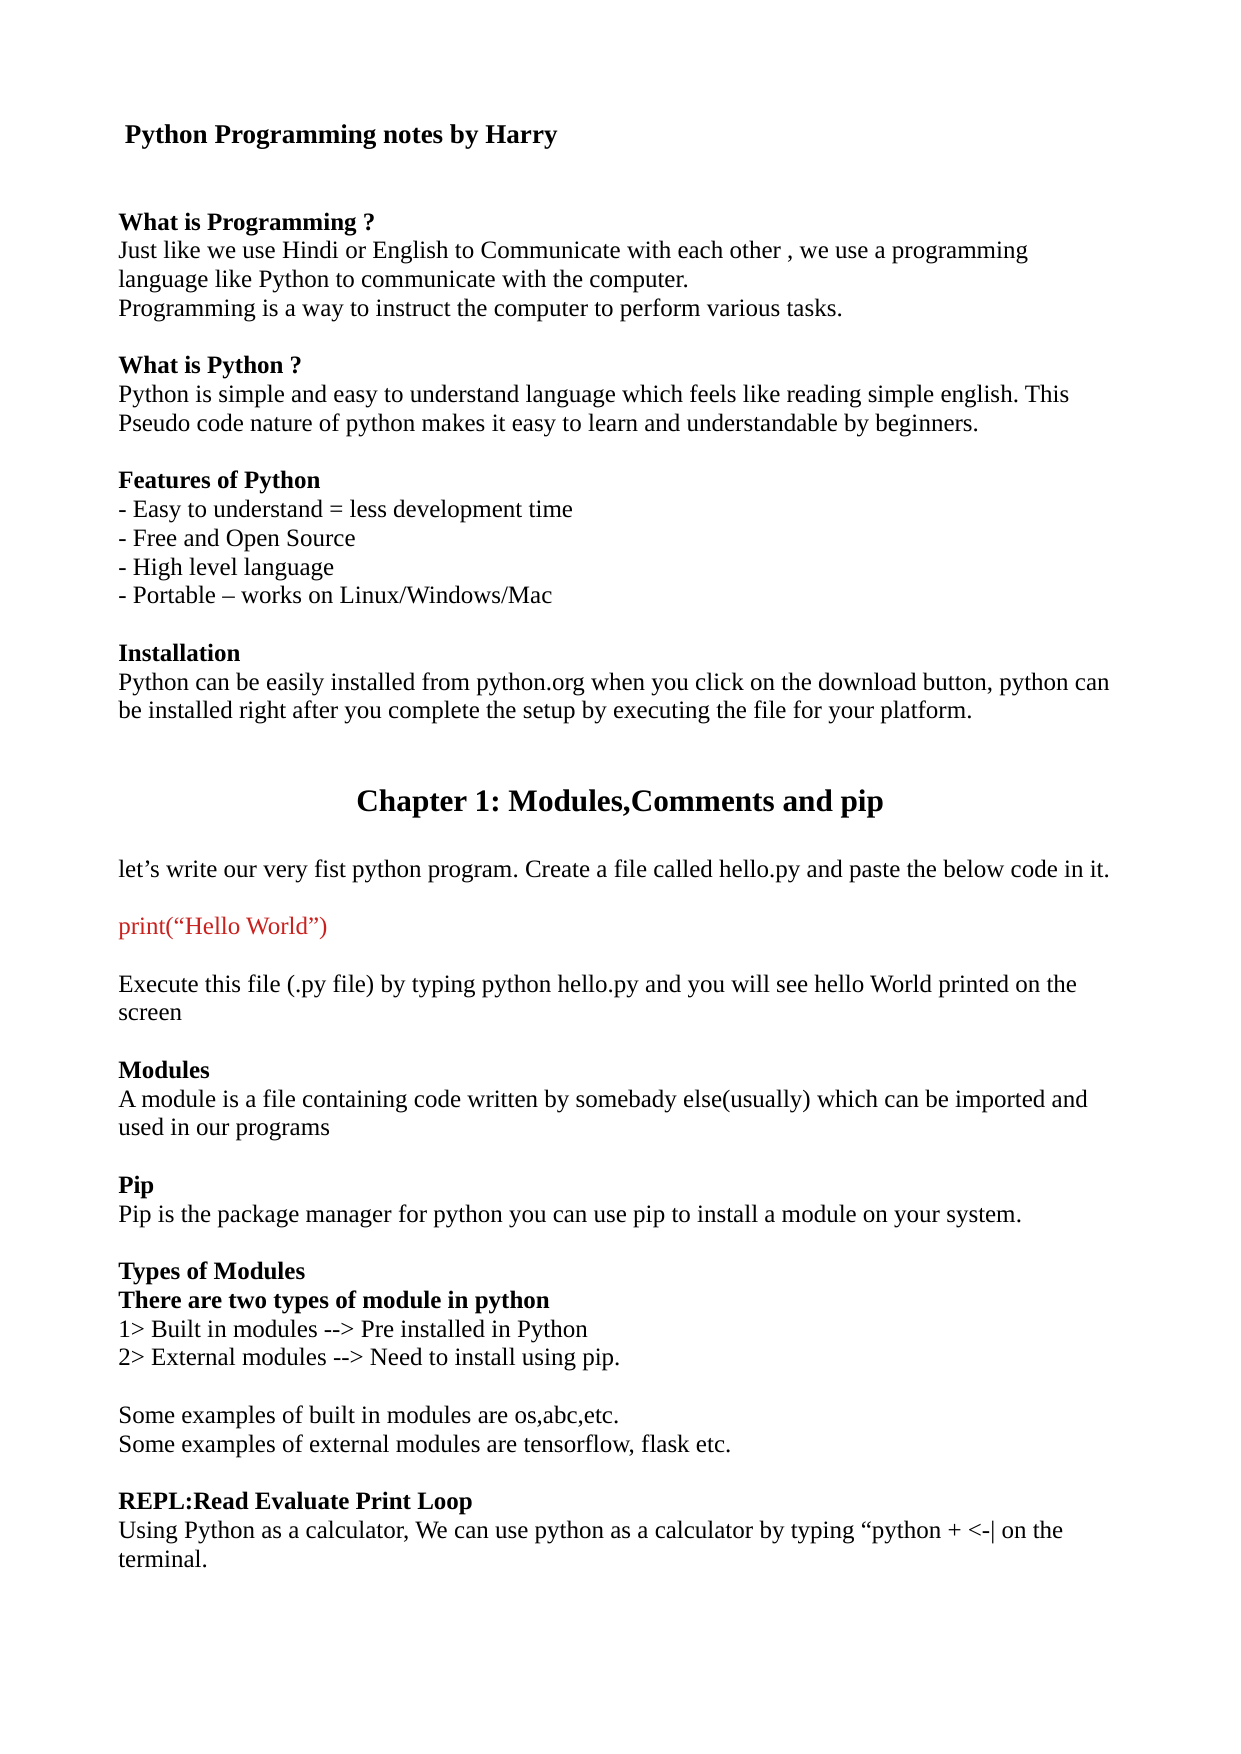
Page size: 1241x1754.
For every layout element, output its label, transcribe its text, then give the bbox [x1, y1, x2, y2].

text - Portable – works on Linux/Windows/Mac [118, 581, 1122, 609]
text Some examples of built in modules are os,abc,etc. [118, 1400, 1122, 1429]
text Python Programming notes by Harry [118, 118, 1122, 149]
text Pip [118, 1170, 1122, 1199]
text Modules [118, 1055, 1122, 1084]
text - Free and Open Source [118, 523, 1122, 552]
text let’s write our very fist python program. Create a file called hello.py and paste the below code in it. [118, 854, 1122, 882]
text Programming is a way to instruct the computer to perform various tasks. [118, 293, 1122, 322]
text - High level language [118, 552, 1122, 581]
text There are two types of module in python [118, 1285, 1122, 1314]
text What is Python ? [118, 351, 1122, 379]
text REPL:Read Evaluate Print Loop [118, 1486, 1122, 1515]
text Using Python as a calculator, We can use python as a calculator by typing “python + <-| on the terminal. [118, 1515, 1122, 1572]
text Installation [118, 638, 1122, 667]
text Some examples of external modules are tensorflow, flask etc. [118, 1429, 1122, 1457]
text A module is a file containing code written by somebady else(usually) which can be imported and used in our programs [118, 1084, 1122, 1141]
text 2> External modules --> Need to install using pip. [118, 1342, 1122, 1371]
text Chapter 1: Modules,Comments and pip [118, 782, 1122, 818]
text What is Programming ? [118, 207, 1122, 236]
text Types of Modules [118, 1256, 1122, 1285]
text 1> Built in modules --> Pre installed in Python [118, 1314, 1122, 1342]
text Python is simple and easy to understand language which feels like reading simple english. This Pseudo code nature of python makes it easy to learn and understandable by beginners. [118, 379, 1122, 437]
text Pip is the package manager for python you can use pip to install a module on your system. [118, 1199, 1122, 1227]
text Features of Python [118, 466, 1122, 494]
text print(“Hello World”) [118, 911, 1122, 940]
text Python can be easily installed from python.org when you click on the download button, python can be installed right after you complete the setup by executing the file for your platform. [118, 667, 1122, 724]
text - Easy to understand = less development time [118, 494, 1122, 523]
text Just like we use Hindi or English to Communicate with each other , we use a programming language like Python to communicate with the computer. [118, 236, 1122, 293]
text Execute this file (.py file) by typing python hello.py and you will see hello World printed on the screen [118, 969, 1122, 1026]
